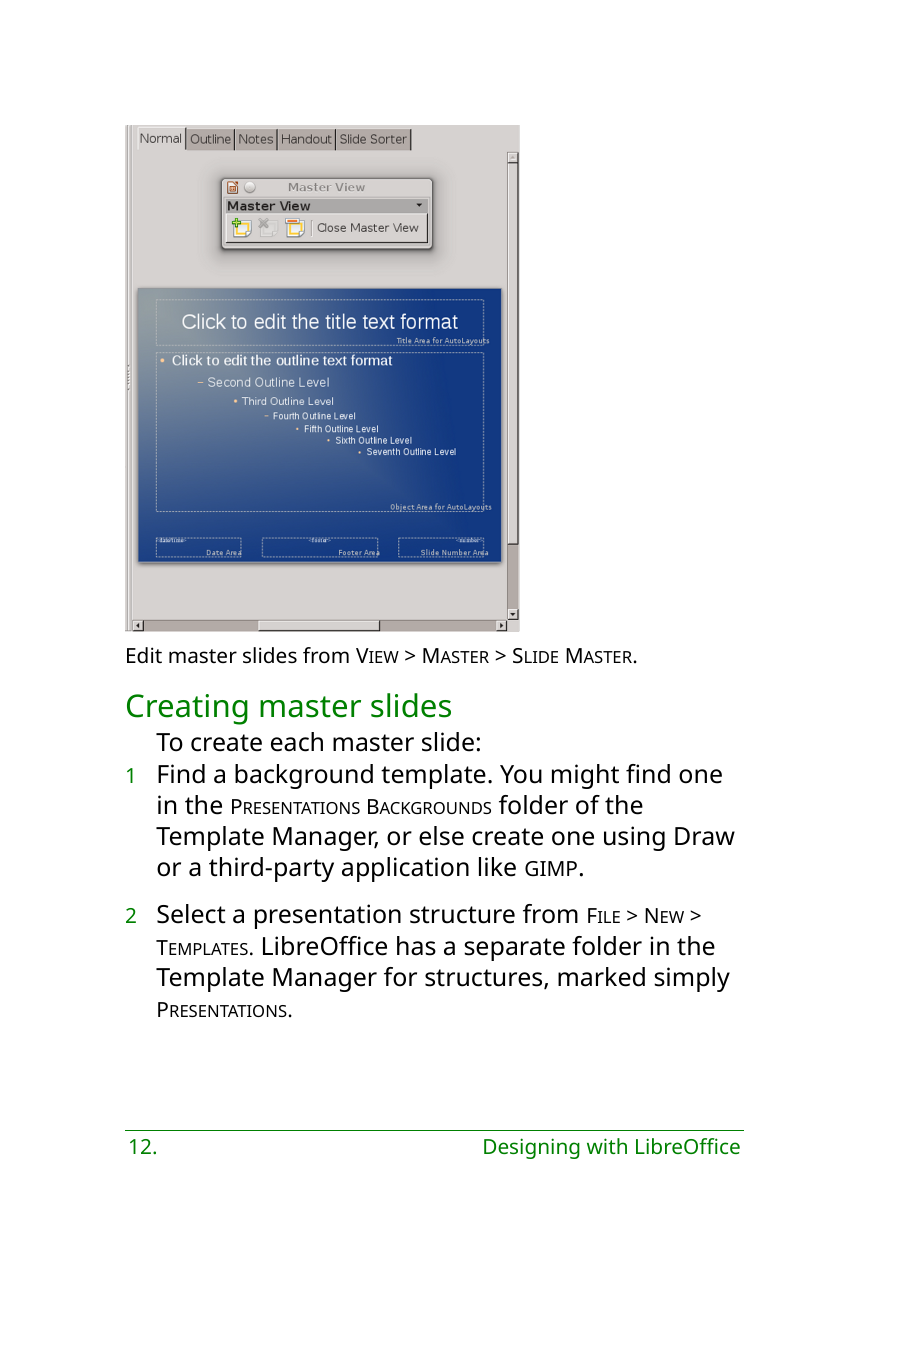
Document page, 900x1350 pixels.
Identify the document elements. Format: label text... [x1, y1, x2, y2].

list Find a background template. You might find one in the Presentations Backgrounds folder of the Template Manager, or else create one using Draw or a third-party application like GIMP. [125, 758, 744, 883]
table_header [125, 125, 744, 633]
subtitle Creating master slides [125, 684, 744, 727]
table_cell Edit master slides from View > Master > Slide Master. [125, 634, 744, 668]
list Select a presentation structure from File > New > Templates. LibreOffice has a separate folder in the Template Manager for structures, marked simply Presentations. [125, 899, 744, 1024]
picture [125, 125, 520, 632]
text To create each master slide: [125, 727, 744, 758]
